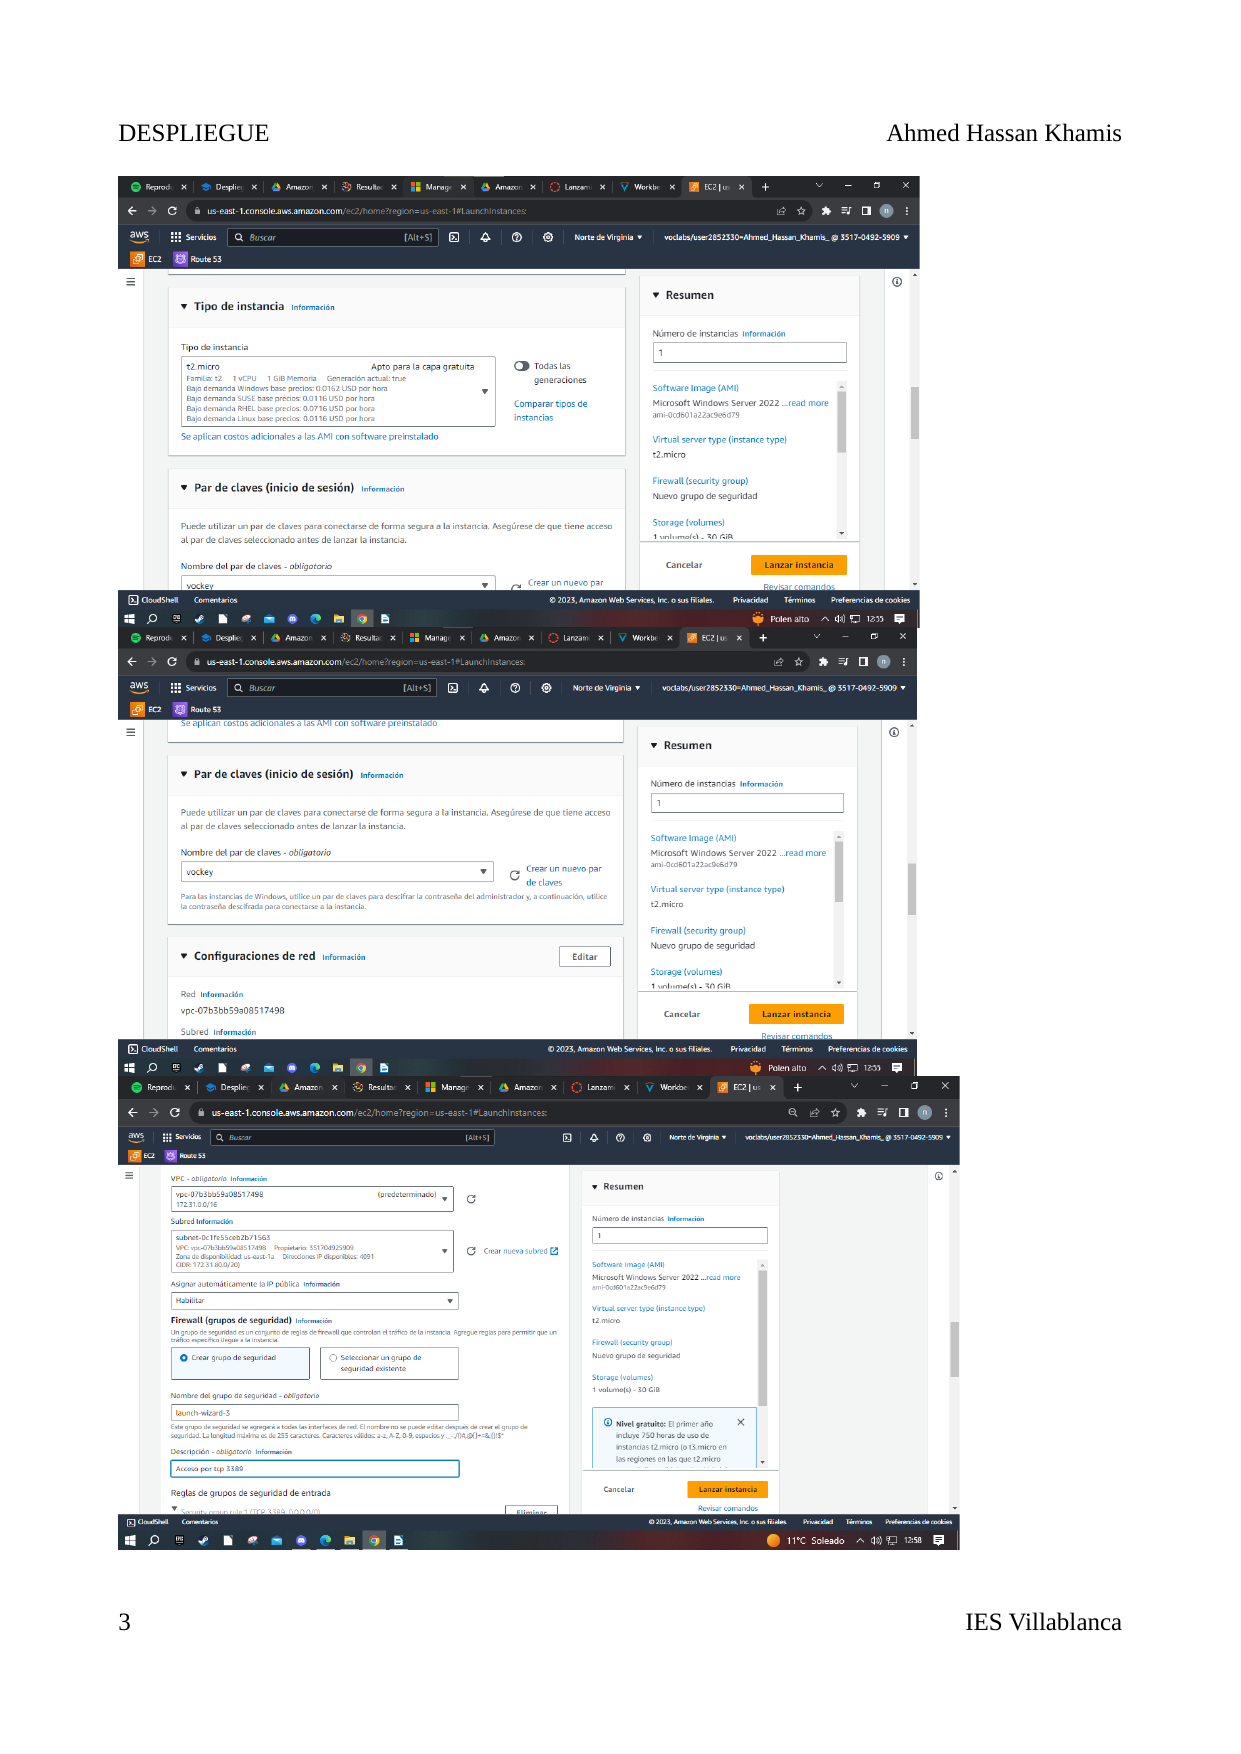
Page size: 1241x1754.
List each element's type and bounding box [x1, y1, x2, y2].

picture [118, 176, 960, 1550]
